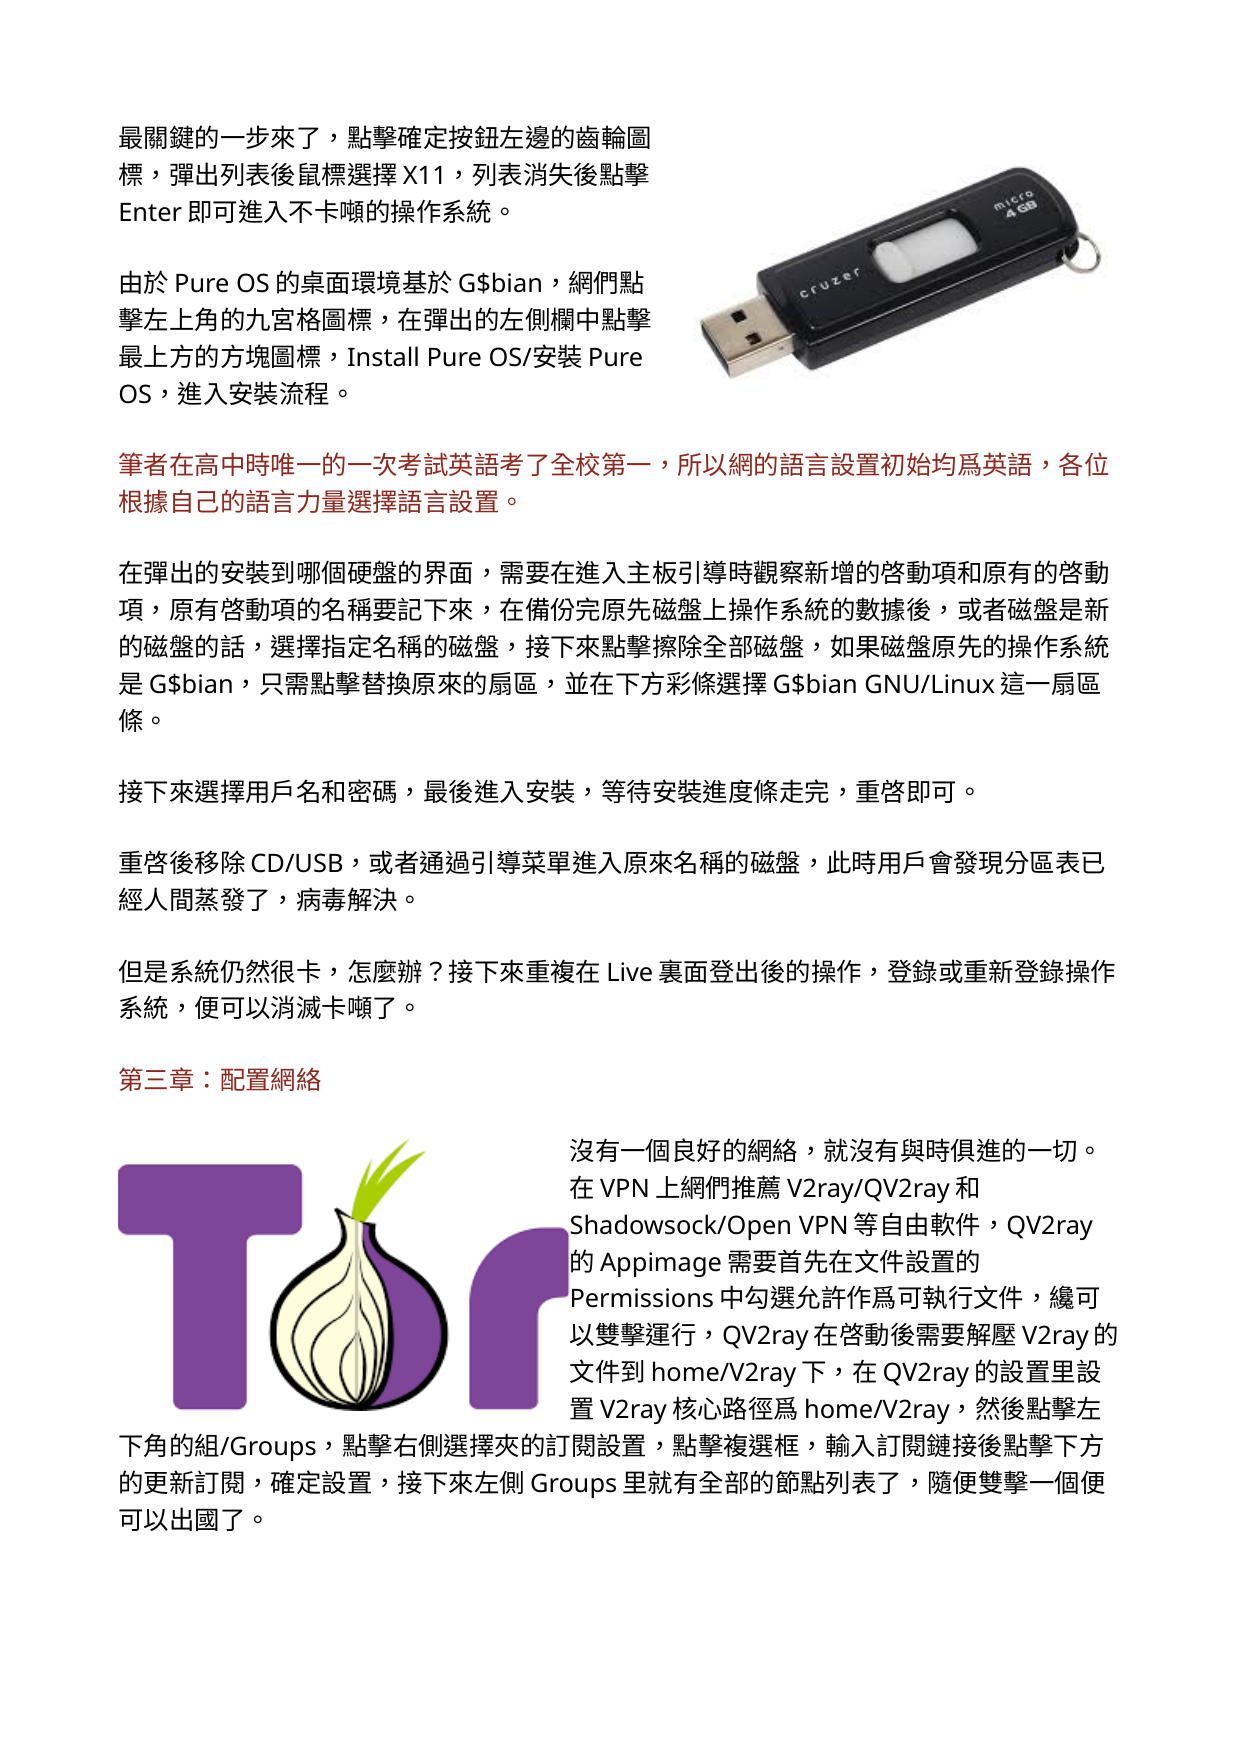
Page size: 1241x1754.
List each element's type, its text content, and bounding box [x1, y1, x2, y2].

text 但是系統仍然很卡，怎麼辦？接下來重複在Live裏面登出後的操作，登錄或重新登錄操作系統，便可以消滅卡噸了。 [118, 951, 1122, 1025]
text 重啓後移除CD/USB，或者通過引導菜單進入原來名稱的磁盤，此時用戶會發現分區表已經人間蒸發了，病毒解決。 [118, 843, 1122, 917]
text 最關鍵的一步來了，點擊確定按鈕左邊的齒輪圖標，彈出列表後鼠標選擇X11，列表消失後點擊Enter即可進入不卡噸的操作系統。 [118, 118, 1122, 229]
text 在彈出的安裝到哪個硬盤的界面，需要在進入主板引導時觀察新增的啓動項和原有的啓動項，原有啓動項的名稱要記下來，在備份完原先磁盤上操作系統的數據後，或者磁盤是新的磁盤的話，選擇指定名稱的磁盤，接下來點擊擦除全部磁盤，如果磁盤原先的操作系統是G$bian，只需點擊替換原來的扇區，並在下方彩條選擇G$bian GNU/Linux這一扇區條。 [118, 553, 1122, 737]
text 沒有一個良好的網絡，就沒有與時俱進的一切。 [118, 1131, 1122, 1168]
picture [669, 141, 1131, 409]
text 筆者在高中時唯一的一次考試英語考了全校第一，所以網的語言設置初始均爲英語，各位根據自己的語言力量選擇語言設置。 [118, 445, 1122, 519]
text 在VPN上網們推薦V2ray/QV2ray和Shadowsock/Open VPN等自由軟件，QV2ray的Appimage需要首先在文件設置的Permissions中勾選允許作爲可執行文件，纔可以雙擊運行，QV2ray在啓動後需要解壓V2ray的文件到home/V2ray下，在QV2ray的設置里設置V2ray核心路徑爲home/V2ray，然後點擊左下角的組/Groups，點擊右側選擇夾的訂閱設置，點擊複選框，輸入訂閱鏈接後點擊下方的更新訂閱，確定設置，接下來左側Groups里就有全部的節點列表了，隨便雙擊一個便可以出國了。 [118, 1168, 1122, 1536]
text 接下來選擇用戶名和密碼，最後進入安裝，等待安裝進度條走完，重啓即可。 [118, 772, 1122, 809]
text 第三章：配置網絡 [118, 1060, 1122, 1096]
text 由於Pure OS的桌面環境基於G$bian，網們點擊左上角的九宮格圖標，在彈出的左側欄中點擊最上方的方塊圖標，Install Pure OS/安裝Pure OS，進入安裝流程。 [118, 263, 1122, 411]
picture [117, 1138, 570, 1411]
